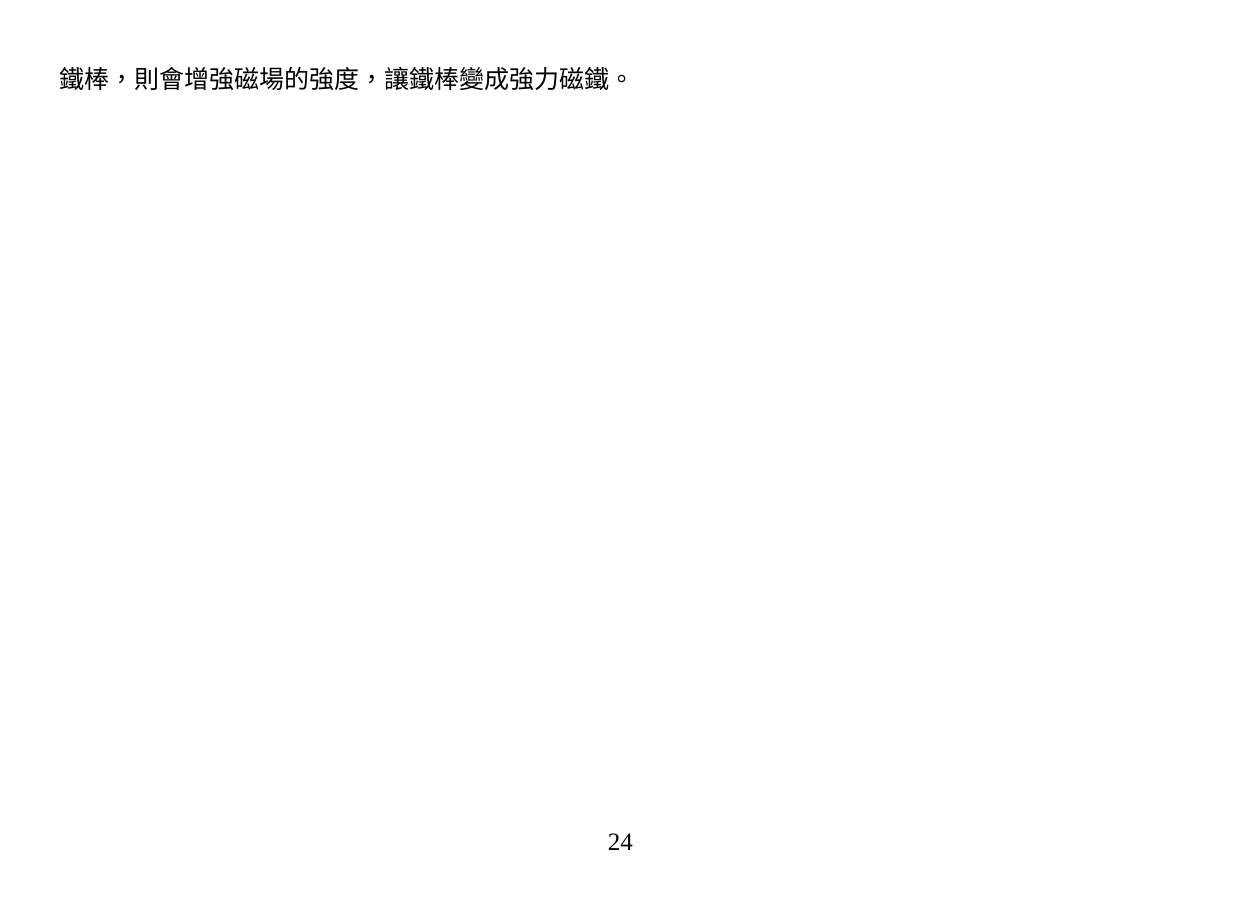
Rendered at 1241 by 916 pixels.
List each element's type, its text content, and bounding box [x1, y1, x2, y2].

text 鐵棒，則會增強磁場的強度，讓鐵棒變成強力磁鐵。 [59, 59, 1181, 95]
